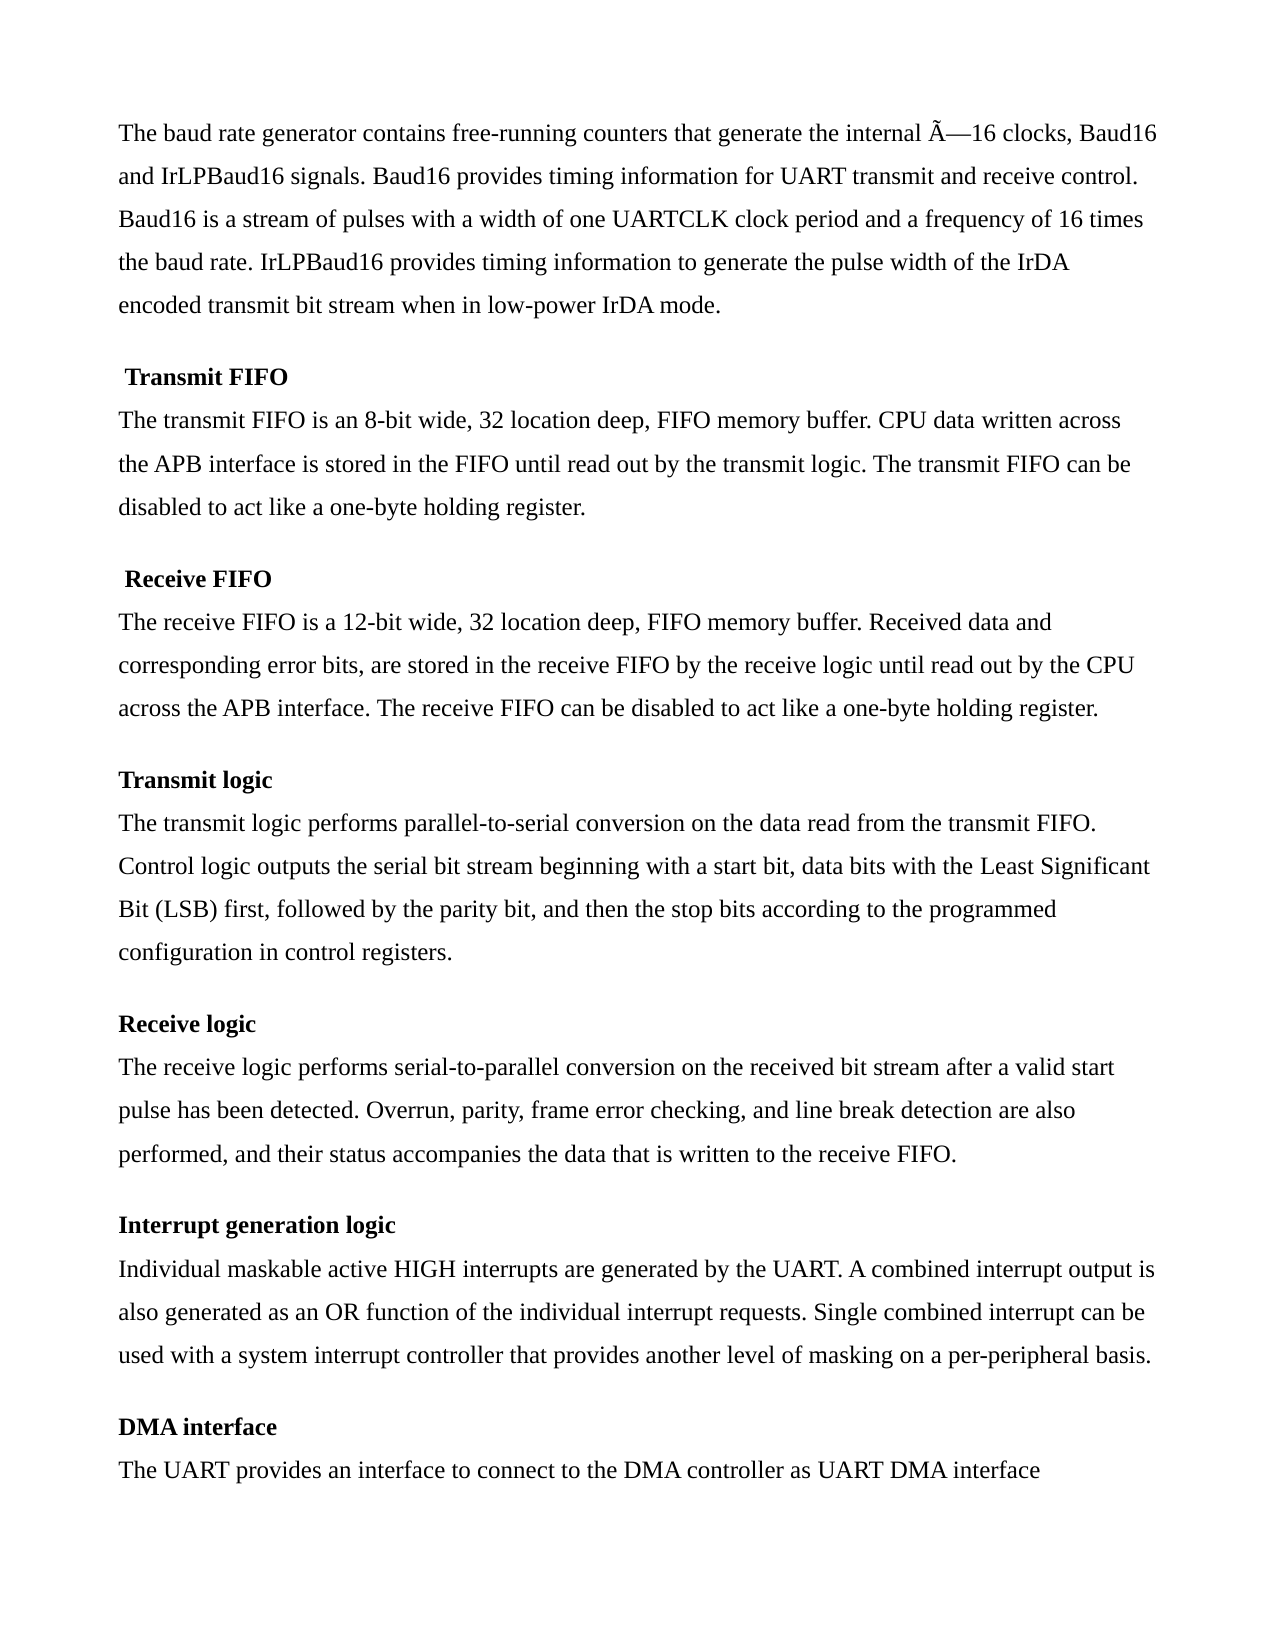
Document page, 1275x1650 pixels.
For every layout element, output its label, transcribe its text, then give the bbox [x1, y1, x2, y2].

text The transmit FIFO is an 8-bit wide, 32 location deep, FIFO memory buffer. CPU data written across the APB interface is stored in the FIFO until read out by the transmit logic. The transmit FIFO can be disabled to act like a one-byte holding register. [118, 406, 1157, 521]
text The receive FIFO is a 12-bit wide, 32 location deep, FIFO memory buffer. Received data and corresponding error bits, are stored in the receive FIFO by the receive logic until read out by the CPU across the APB interface. The receive FIFO can be disabled to act like a one-byte holding register. [118, 607, 1157, 722]
text DMA interface [118, 1412, 1157, 1441]
text Receive FIFO [118, 564, 1157, 592]
text Transmit logic [118, 765, 1157, 794]
text The receive logic performs serial-to-parallel conversion on the received bit stream after a valid start pulse has been detected. Overrun, parity, frame error checking, and line break detection are also performed, and their status accompanies the data that is written to the receive FIFO. [118, 1052, 1157, 1167]
text Interrupt generation logic [118, 1211, 1157, 1239]
text Individual maskable active HIGH interrupts are generated by the UART. A combined interrupt output is also generated as an OR function of the individual interrupt requests. Single combined interrupt can be used with a system interrupt controller that provides another level of masking on a per-peripheral basis. [118, 1254, 1157, 1369]
text Transmit FIFO [118, 362, 1157, 391]
text The baud rate generator contains free-running counters that generate the internal Ã—16 clocks, Baud16 and IrLPBaud16 signals. Baud16 provides timing information for UART transmit and receive control. Baud16 is a stream of pulses with a width of one UARTCLK clock period and a frequency of 16 times the baud rate. IrLPBaud16 provides timing information to generate the pulse width of the IrDA encoded transmit bit stream when in low-power IrDA mode. [118, 118, 1157, 319]
text The UART provides an interface to connect to the DMA controller as UART DMA interface [118, 1455, 1157, 1484]
text Receive logic [118, 1009, 1157, 1038]
text The transmit logic performs parallel-to-serial conversion on the data read from the transmit FIFO. Control logic outputs the serial bit stream beginning with a start bit, data bits with the Least Significant Bit (LSB) first, followed by the parity bit, and then the stop bits according to the programmed configuration in control registers. [118, 808, 1157, 966]
